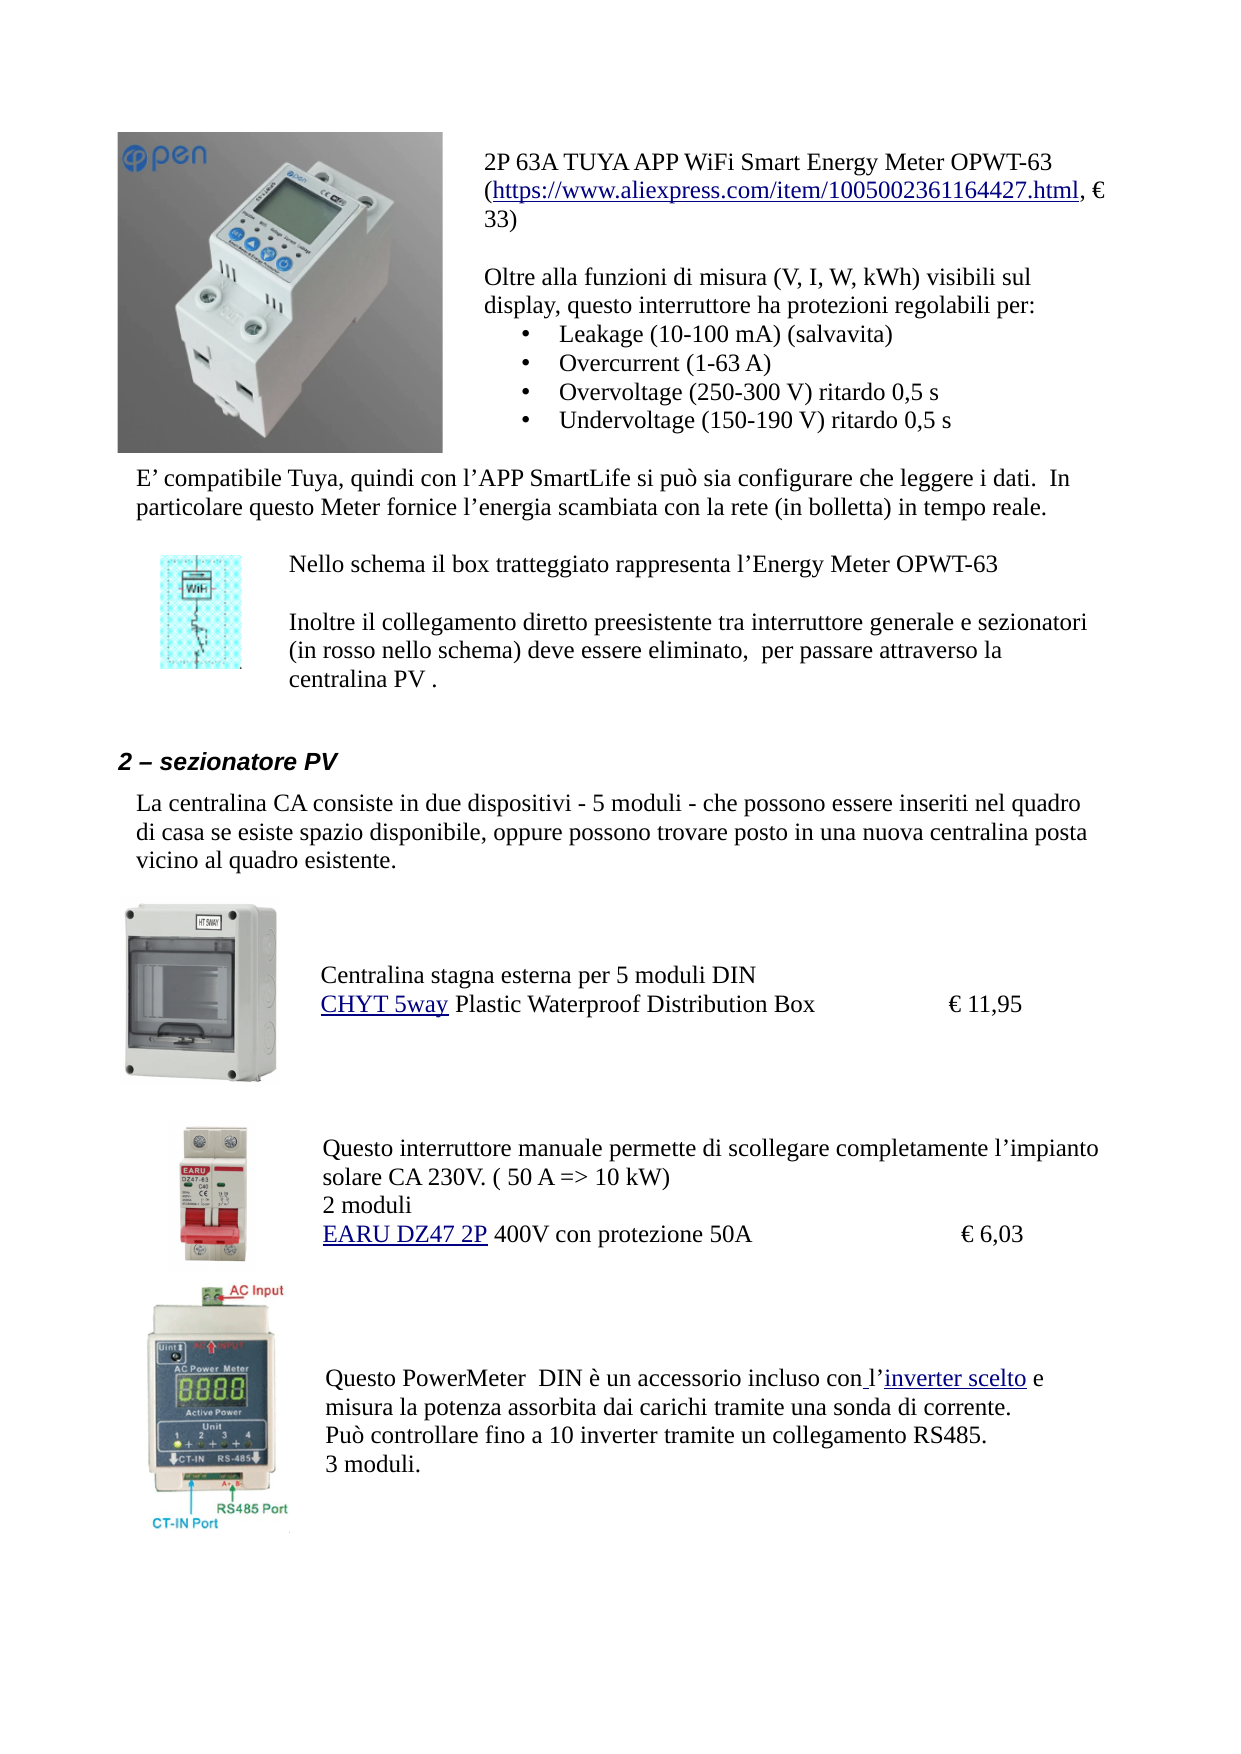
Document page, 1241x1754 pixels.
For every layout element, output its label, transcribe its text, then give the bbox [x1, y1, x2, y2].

picture [166, 1119, 258, 1275]
picture [120, 896, 279, 1086]
text Oltre alla funzioni di misura (V, I, W, kWh) visibili sul display, questo interruttore ha protezioni regolabili per: [443, 262, 1104, 319]
text Questo interruttore manuale permette di scollegare completamente l’impianto solare CA 230V. ( 50 A => 10 kW) [258, 1133, 1104, 1190]
text Nello schema il box tratteggiato rappresenta l’Energy Meter OPWT-63 [136, 549, 1104, 578]
picture [117, 132, 443, 453]
subtitle 2 – sezionatore PV [118, 747, 1122, 775]
text E’ compatibile Tuya, quindi con l’APP SmartLife si può sia configurare che leggere i dati. In particolare questo Meter fornice l’energia scambiata con la rete (in bolletta) in tempo reale. [136, 463, 1104, 521]
text Centralina stagna esterna per 5 moduli DIN [279, 960, 1104, 989]
text Questo PowerMeter DIN è un accessorio incluso con l’inverter scelto e misura la potenza assorbita dai carichi tramite una sonda di corrente. [290, 1363, 1104, 1420]
text [136, 1219, 166, 1248]
text 2 moduli [258, 1190, 1104, 1219]
text 3 moduli. [290, 1449, 1104, 1478]
text EARU DZ47 2P 400V con protezione 50A € 6,03 [258, 1219, 1104, 1248]
list Leakage (10-100 mA) (salvavita) [443, 319, 1122, 348]
text 2P 63A TUYA APP WiFi Smart Energy Meter OPWT-63 [443, 147, 1122, 176]
list Undervoltage (150-190 V) ritardo 0,5 s [443, 406, 1122, 434]
text (https://www.aliexpress.com/item/1005002361164427.html, € 33) [443, 176, 1122, 233]
text [136, 1190, 166, 1219]
text La centralina CA consiste in due dispositivi - 5 moduli - che possono essere inseriti nel quadro di casa se esiste spazio disponibile, oppure possono trovare posto in una nuova centralina posta vicino al quadro esistente. [136, 788, 1104, 874]
list Overvoltage (250-300 V) ritardo 0,5 s [443, 377, 1122, 406]
list Overcurrent (1-63 A) [443, 348, 1122, 377]
text Può controllare fino a 10 inverter tramite un collegamento RS485. [290, 1420, 1104, 1449]
picture [160, 555, 242, 669]
text CHYT 5way Plastic Waterproof Distribution Box € 11,95 [279, 989, 1104, 1018]
picture [138, 1282, 290, 1533]
text Inoltre il collegamento diretto preesistente tra interruttore generale e sezionatori (in rosso nello schema) deve essere eliminato, per passare attraverso la centralina PV . [136, 607, 1104, 693]
